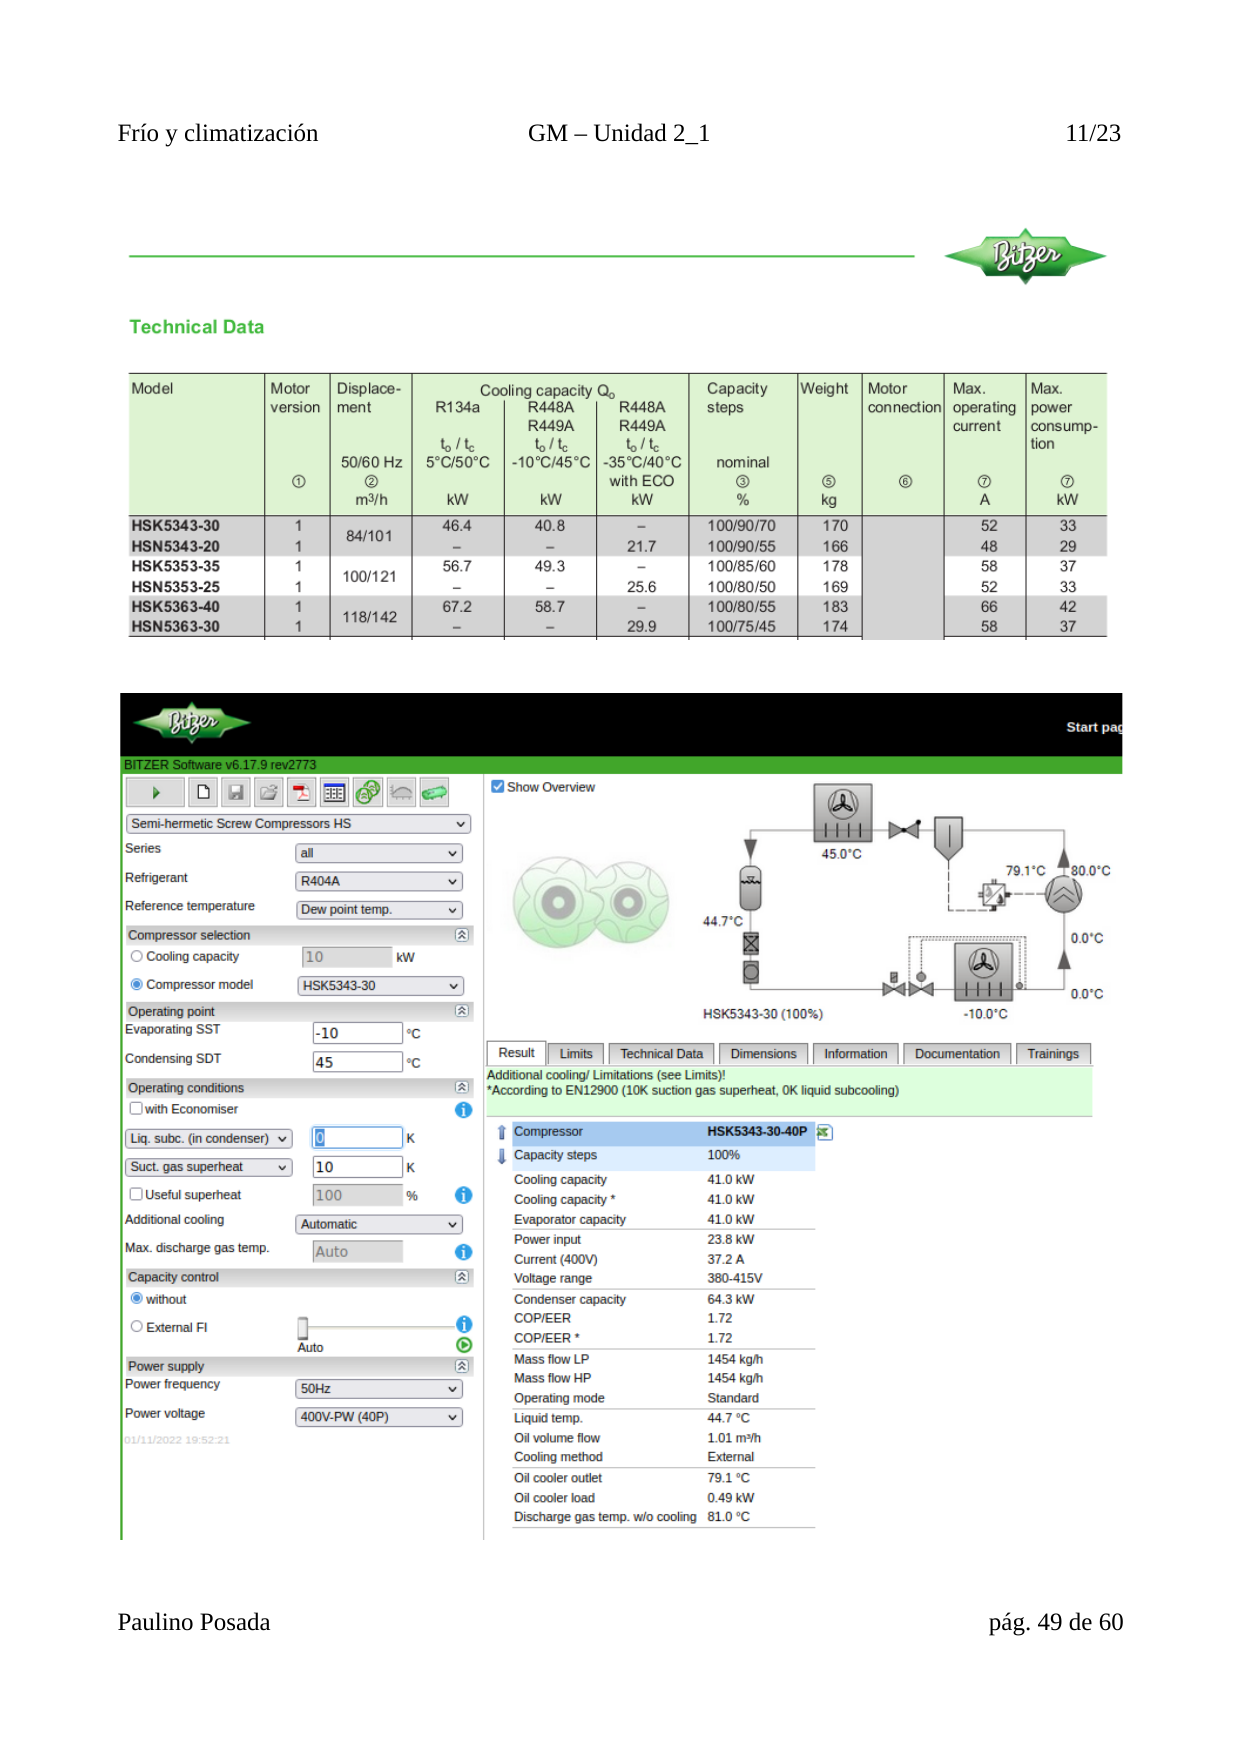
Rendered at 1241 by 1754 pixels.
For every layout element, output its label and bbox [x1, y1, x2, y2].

picture [118, 693, 1123, 1540]
picture [118, 219, 1123, 640]
